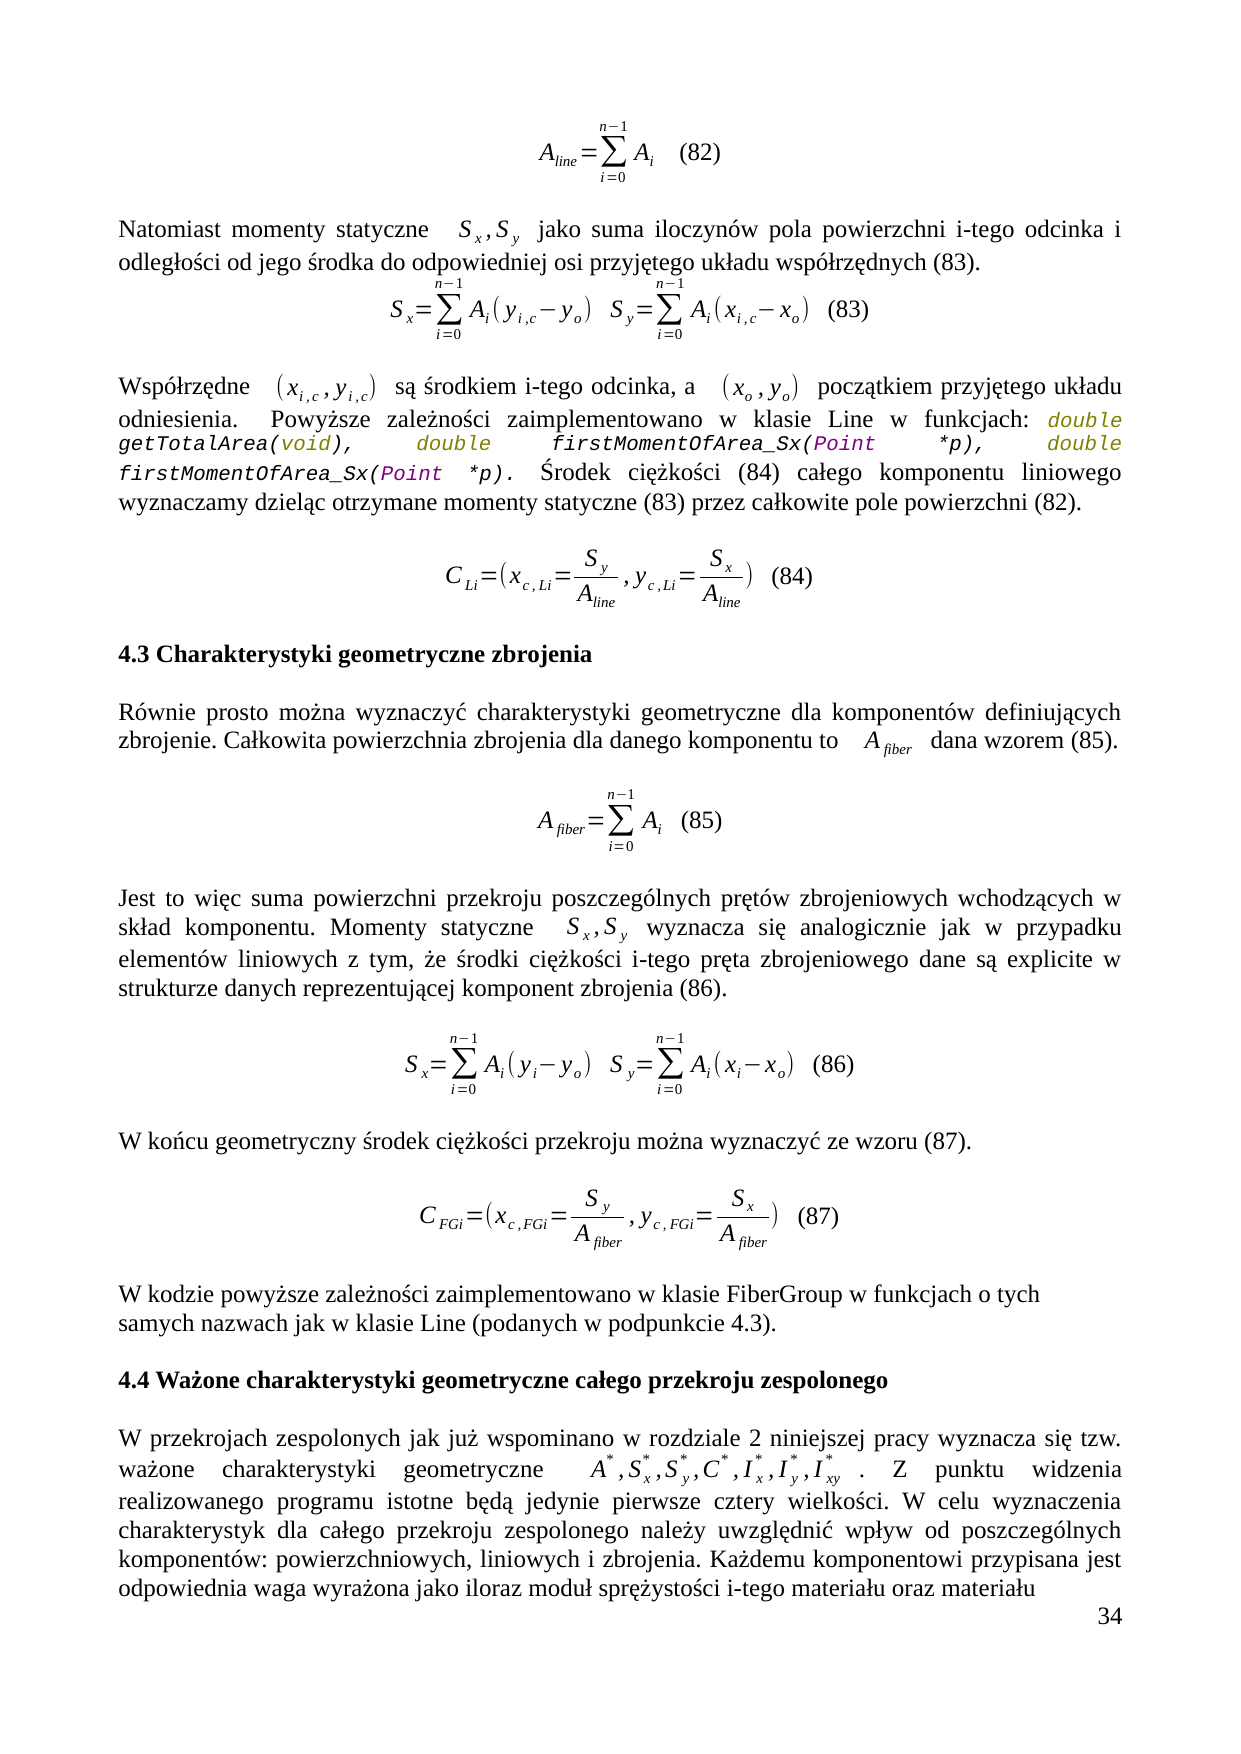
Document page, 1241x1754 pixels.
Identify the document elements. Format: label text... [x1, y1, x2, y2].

text W kodzie powyższe zależności zaimplementowano w klasie FiberGroup w funkcjach o tych samych nazwach jak w klasie Line (podanych w podpunkcie 4.3). [118, 1279, 1122, 1336]
text Równie prosto można wyznaczyć charakterystyki geometryczne dla komponentów definiujących zbrojenie. Całkowita powierzchnia zbrojenia dla danego komponentu to dana wzorem (85). [118, 697, 1122, 758]
text (86) [118, 1030, 1122, 1097]
text Natomiast momenty statyczne jako suma iloczynów pola powierzchni i-tego odcinka i odległości od jego środka do odpowiedniej osi przyjętego układu współrzędnych (83). [118, 214, 1122, 275]
text (87) [118, 1184, 1122, 1250]
text W przekrojach zespolonych jak już wspominano w rozdziale 2 niniejszej pracy wyznacza się tzw. ważone charakterystyki geometryczne . Z punktu widzenia realizowanego programu istotne będą jedynie pierwsze cztery wielkości. W celu wyznaczenia charakterystyk dla całego przekroju zespolonego należy uwzględnić wpływ od poszczególnych komponentów: powierzchniowych, liniowych i zbrojenia. Każdemu komponentowi przypisana jest odpowiednia waga wyrażona jako iloraz moduł sprężystości i-tego materiału oraz materiału [118, 1423, 1122, 1601]
text 4.3 Charakterystyki geometryczne zbrojenia [118, 639, 1122, 668]
text W końcu geometryczny środek ciężkości przekroju można wyznaczyć ze wzoru (87). [118, 1126, 1122, 1155]
text 34 [118, 1601, 1122, 1630]
text (82) [118, 118, 1122, 185]
text (85) [118, 787, 1122, 854]
text Współrzędne są środkiem i-tego odcinka, a początkiem przyjętego układu odniesienia. Powyższe zależności zaimplementowano w klasie Line w funkcjach: double getTotalArea(void), double firstMomentOfArea_Sx(Point *p), double firstMomentOfArea_Sx(Point *p). Środek ciężkości (84) całego komponentu liniowego wyznaczamy dzieląc otrzymane momenty statyczne (83) przez całkowite pole powierzchni (82). [118, 371, 1122, 515]
text Jest to więc suma powierzchni przekroju poszczególnych prętów zbrojeniowych wchodzących w skład komponentu. Momenty statyczne wyznacza się analogicznie jak w przypadku elementów liniowych z tym, że środki ciężkości i-tego pręta zbrojeniowego dane są explicite w strukturze danych reprezentującej komponent zbrojenia (86). [118, 883, 1122, 1001]
text 4.4 Ważone charakterystyki geometryczne całego przekroju zespolonego [118, 1365, 1122, 1394]
text (83) [118, 275, 1122, 343]
text (84) [118, 544, 1122, 611]
